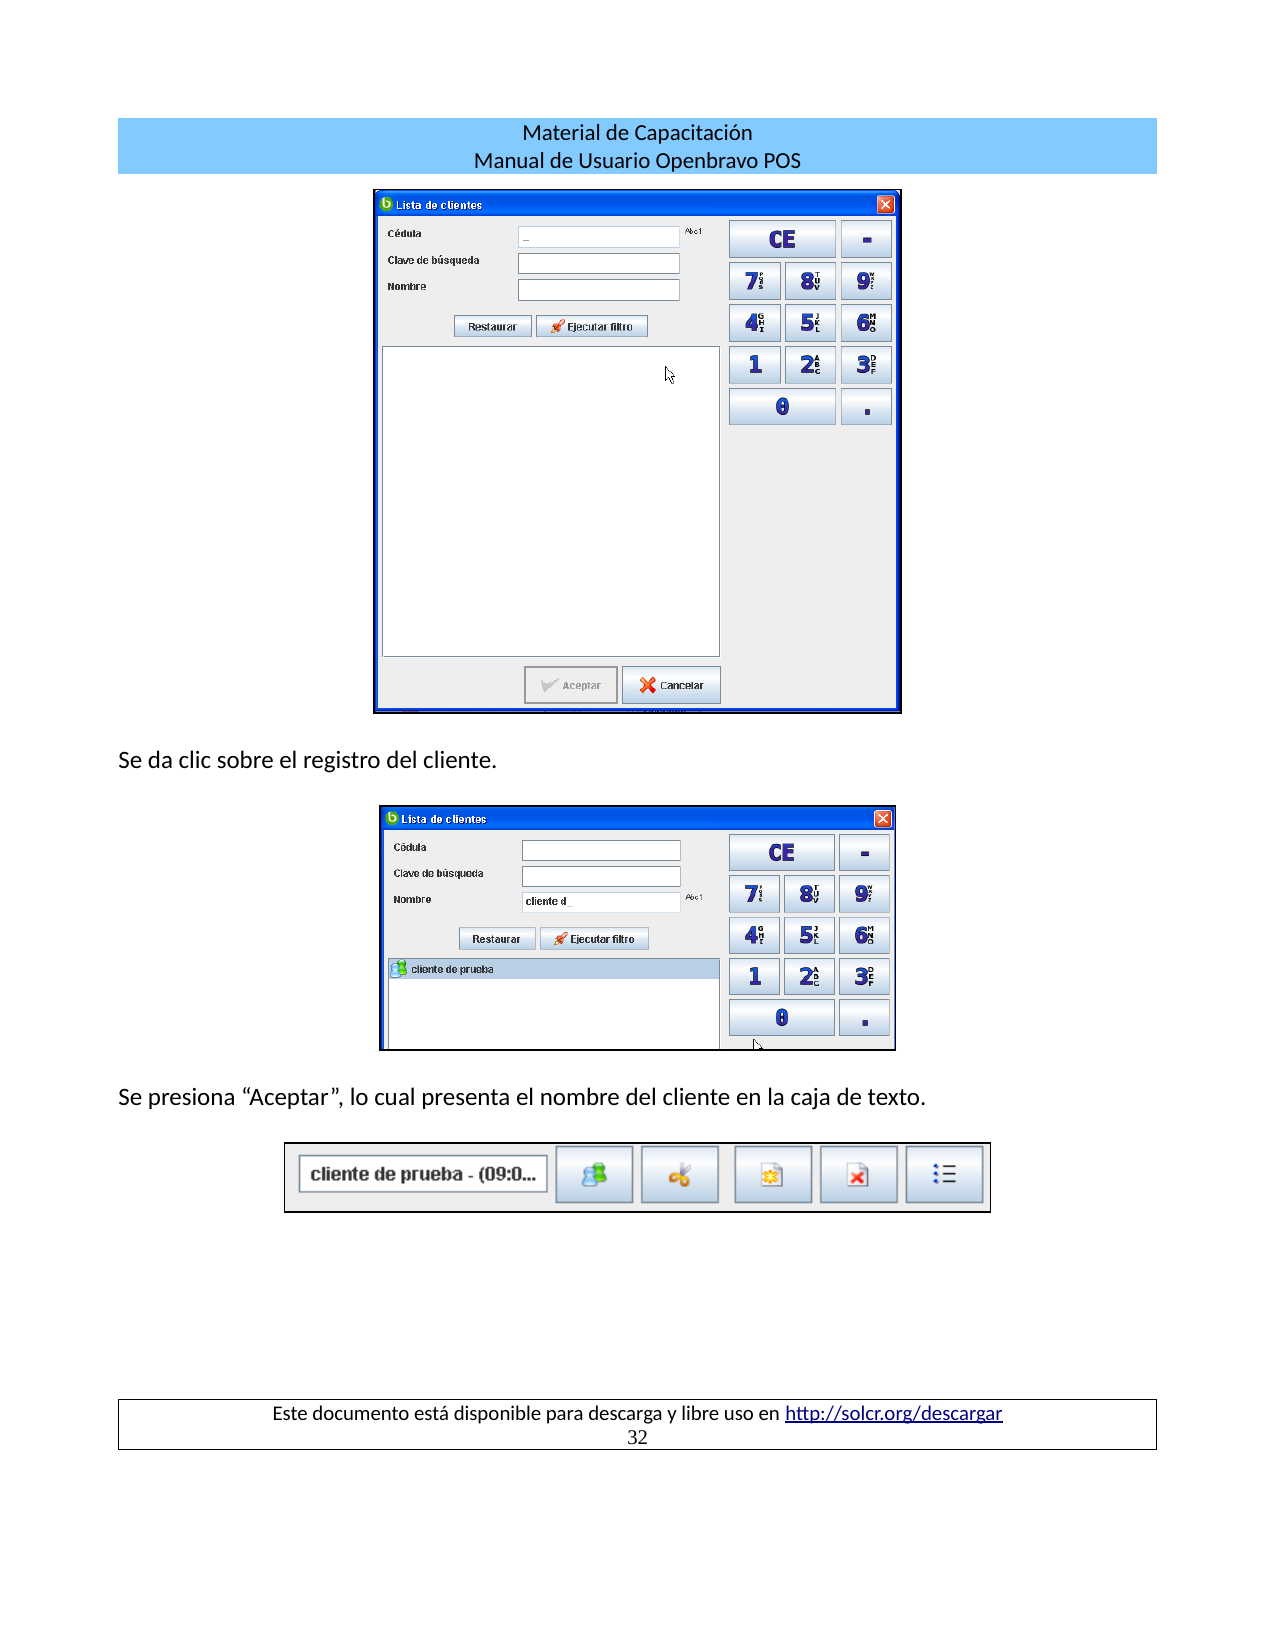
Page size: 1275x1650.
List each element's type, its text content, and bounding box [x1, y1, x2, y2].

text Se da clic sobre el registro del cliente. [118, 744, 1157, 775]
text Se presiona “Aceptar”, lo cual presenta el nombre del cliente en la caja de texto. [118, 1081, 1157, 1112]
